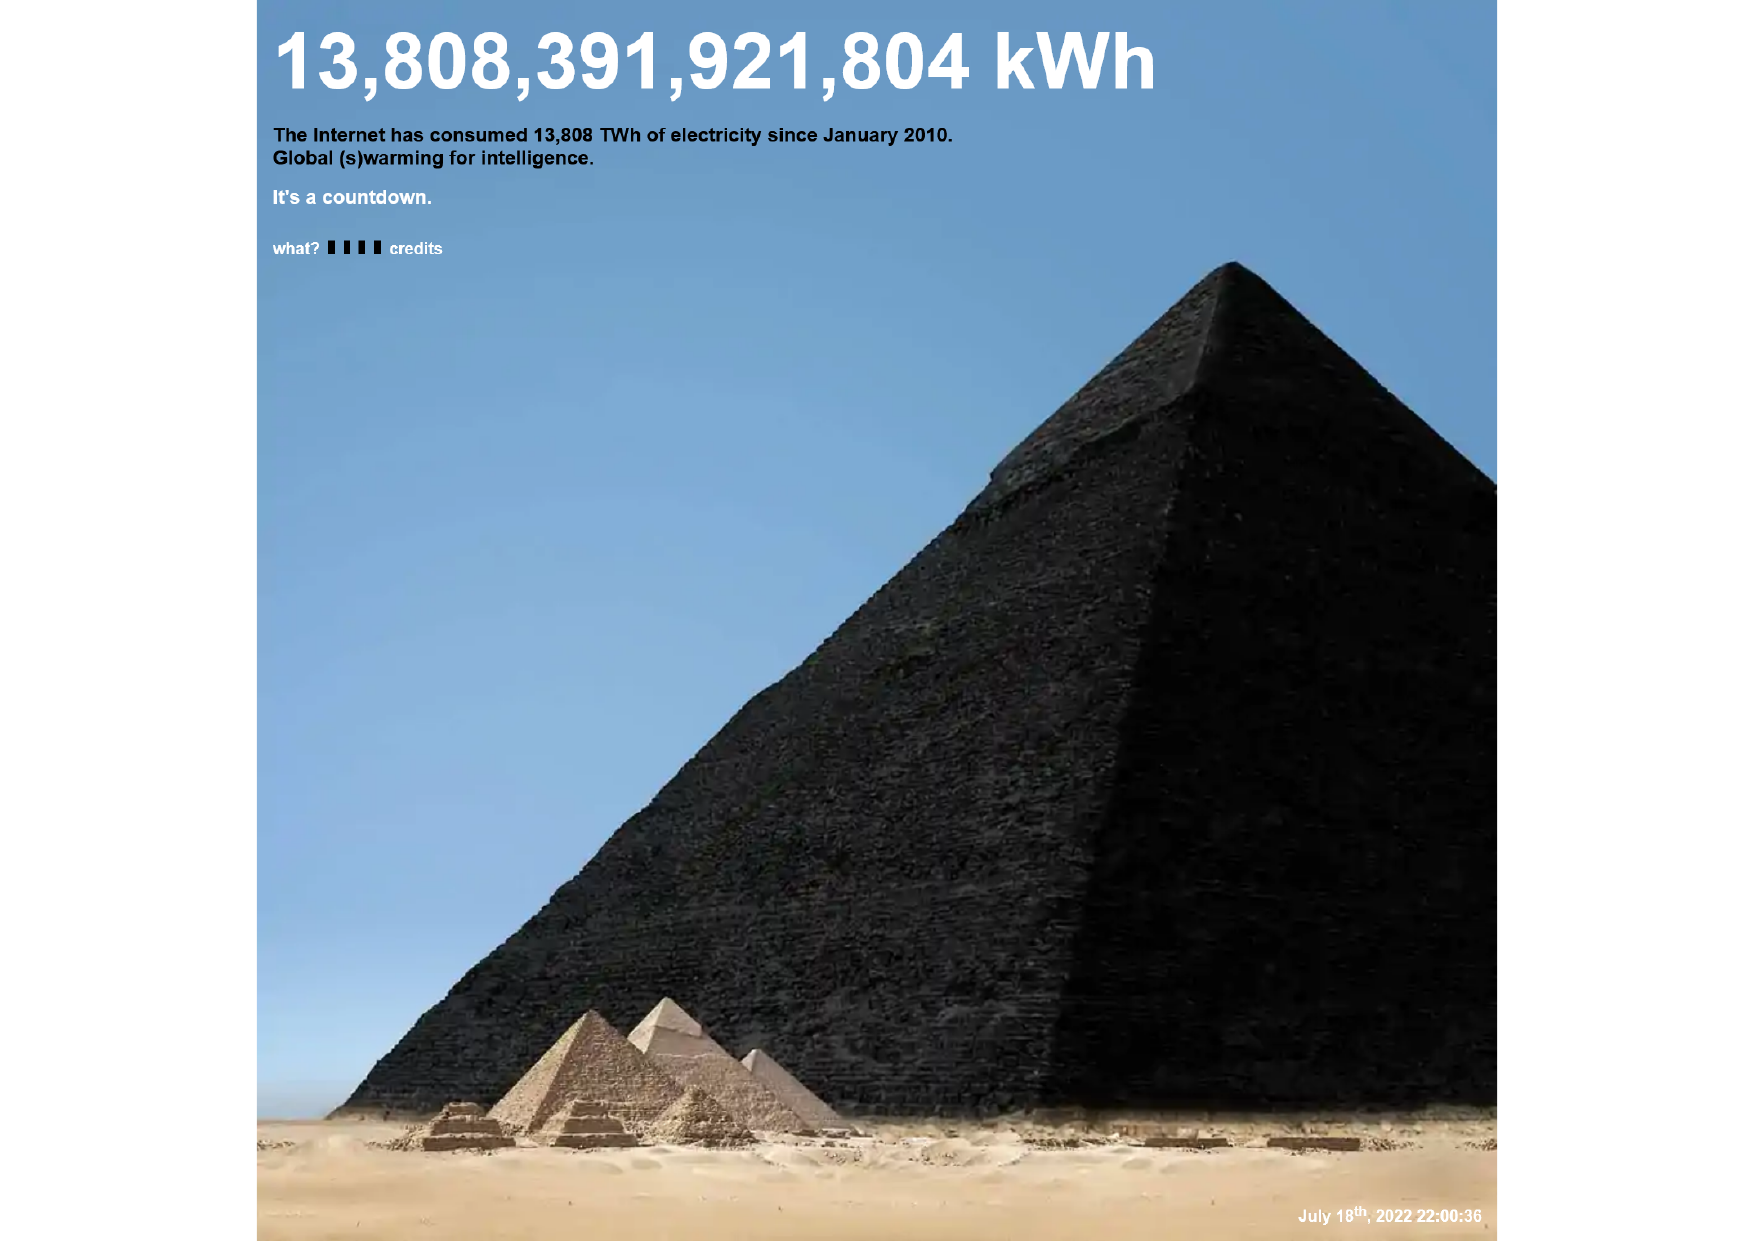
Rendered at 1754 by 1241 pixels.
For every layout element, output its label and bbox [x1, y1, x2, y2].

picture [256, 0, 1498, 1241]
